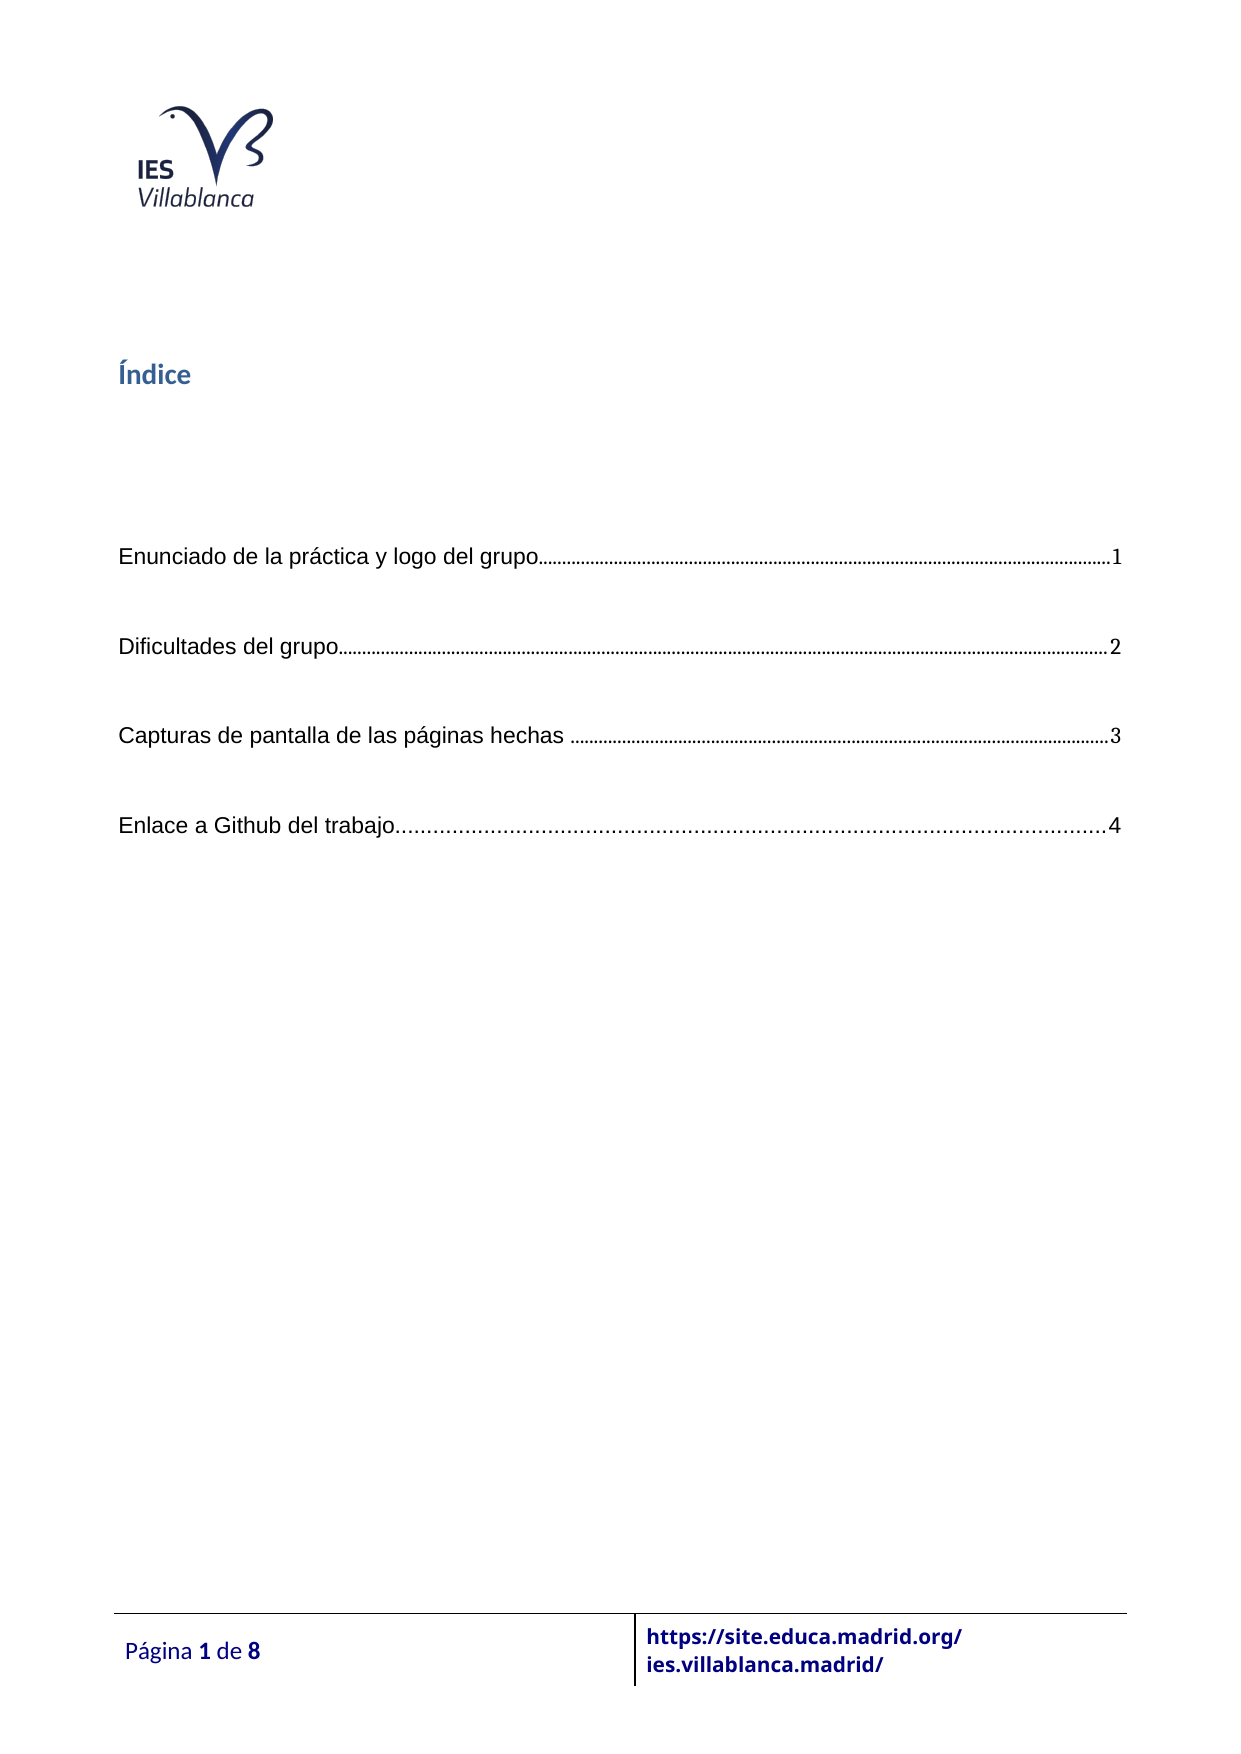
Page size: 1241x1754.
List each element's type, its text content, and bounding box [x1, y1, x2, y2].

subtitle Índice [118, 356, 1122, 392]
text Capturas de pantalla de las páginas hechas 3 [118, 722, 1122, 749]
text Dificultades del grupo 2 [118, 633, 1122, 660]
text Enlace a Github del trabajo 4 [118, 812, 1122, 838]
text Enunciado de la práctica y logo del grupo 1 [118, 543, 1122, 570]
picture [129, 101, 282, 213]
